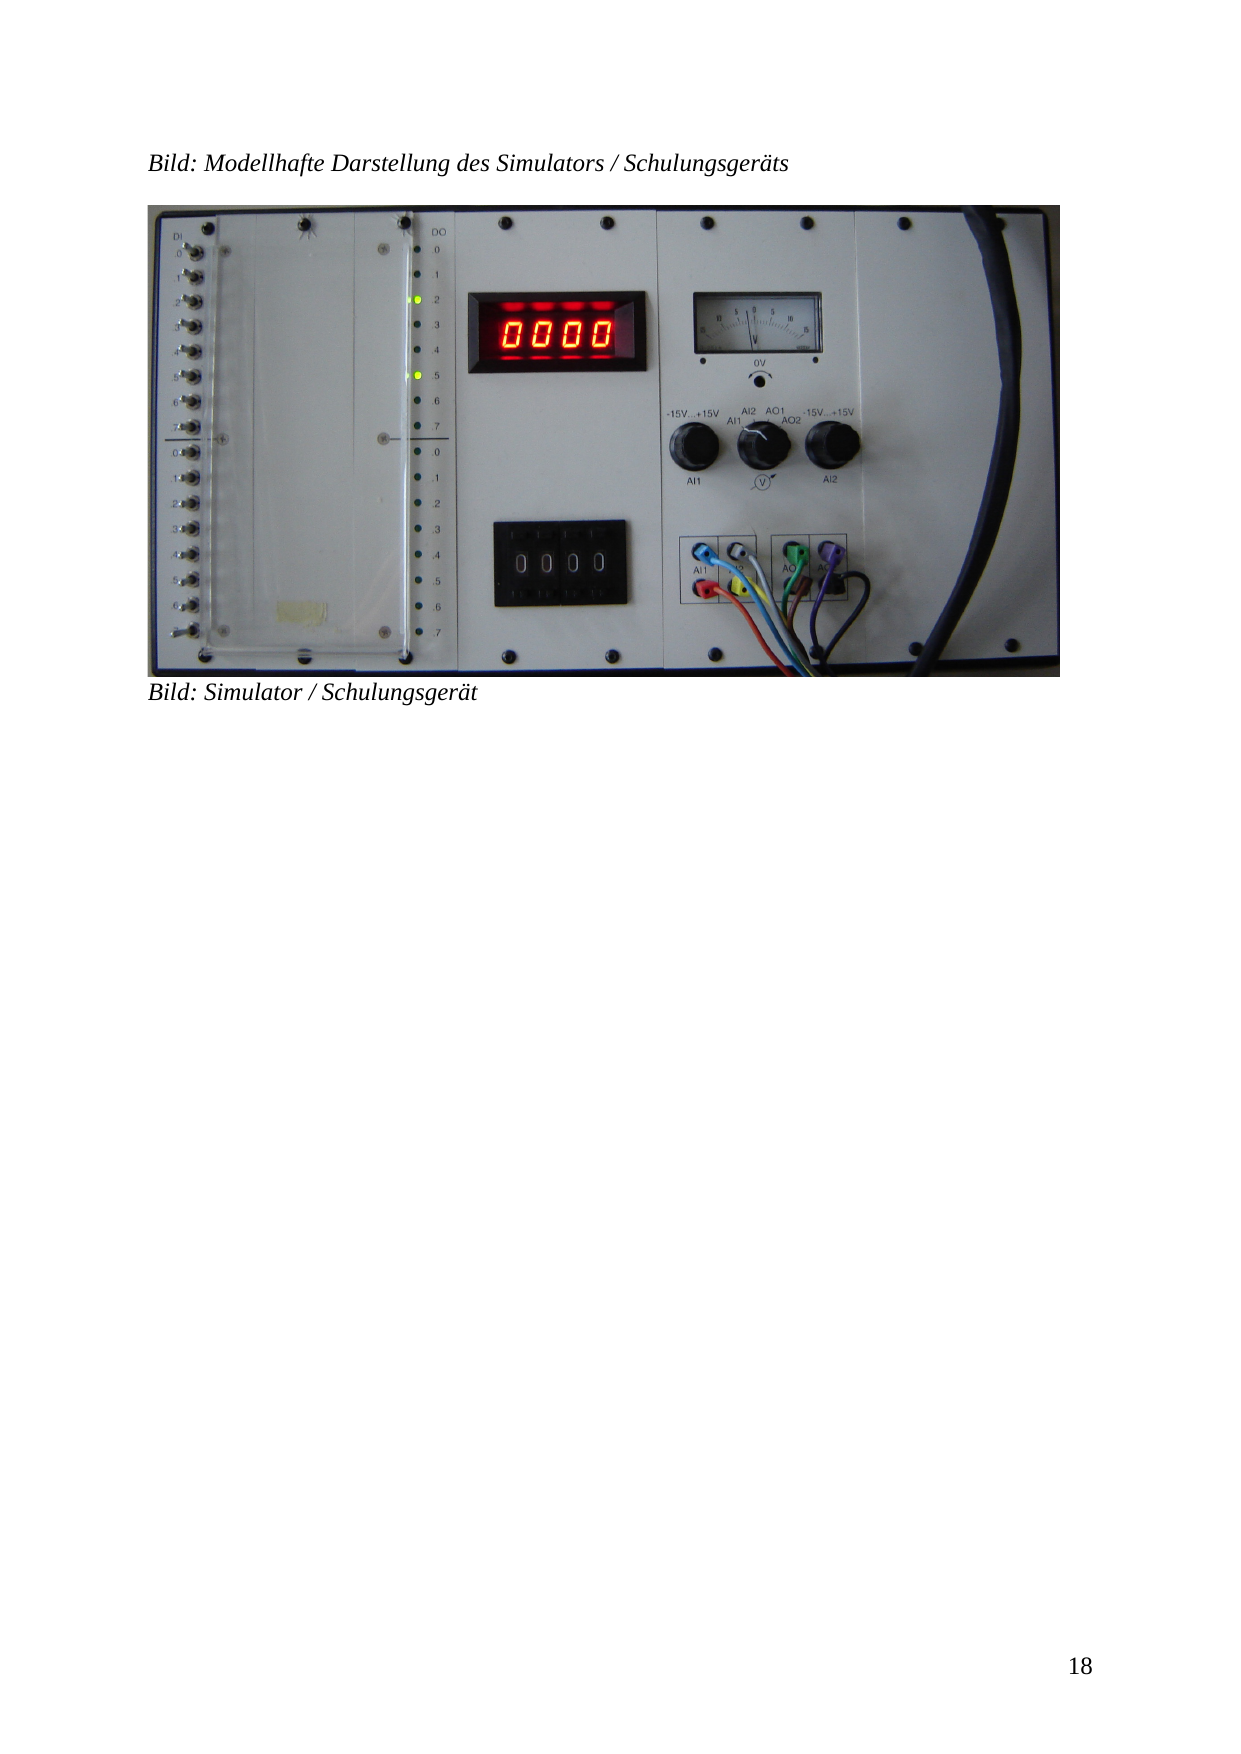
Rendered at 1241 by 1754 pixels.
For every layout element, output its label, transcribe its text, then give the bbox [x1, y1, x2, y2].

picture [147, 205, 1060, 677]
text Bild: Simulator / Schulungsgerät [148, 677, 1093, 705]
text Bild: Modellhafte Darstellung des Simulators / Schulungsgeräts [148, 148, 1093, 176]
